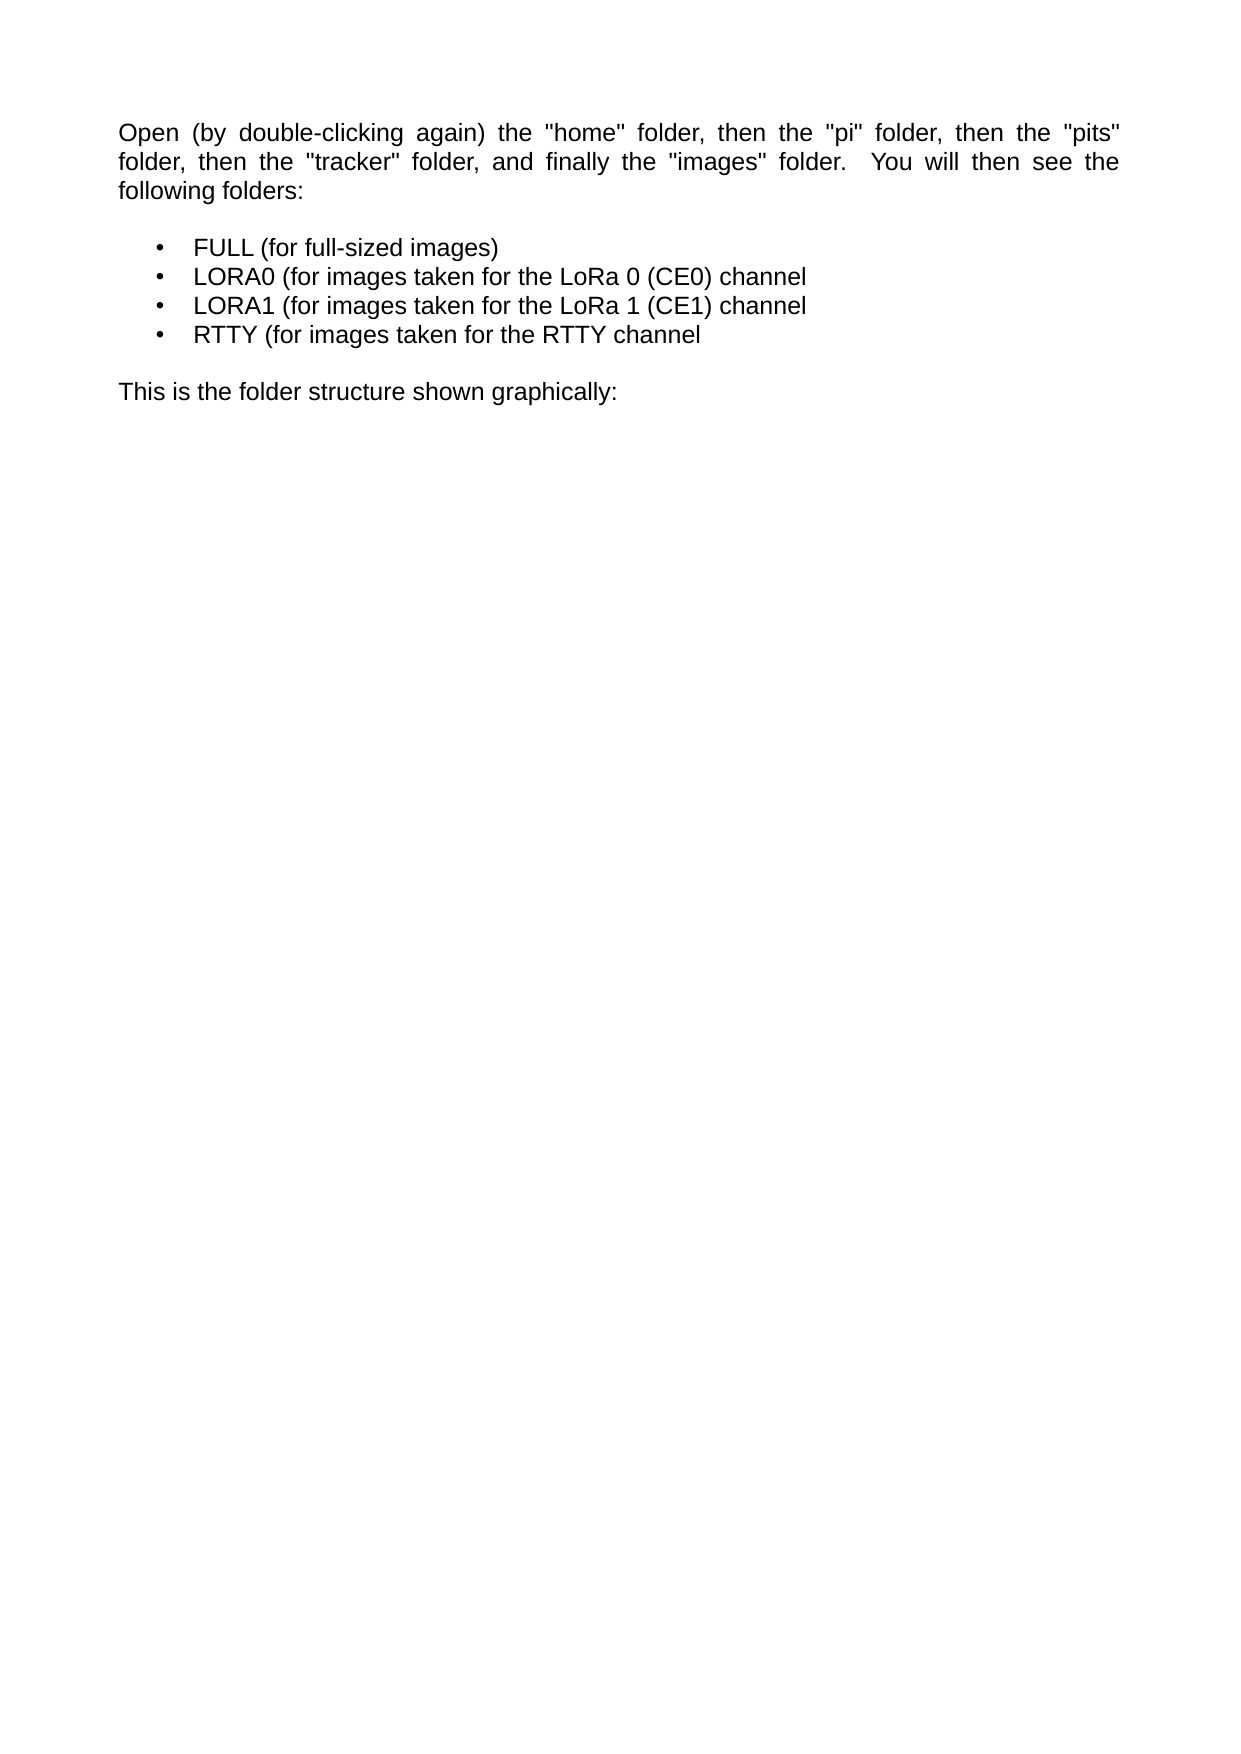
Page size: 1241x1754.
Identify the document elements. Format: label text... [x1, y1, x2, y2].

list LORA1 (for images taken for the LoRa 1 (CE1) channel [156, 291, 1122, 320]
list RTTY (for images taken for the RTTY channel [156, 320, 1122, 348]
list LORA0 (for images taken for the LoRa 0 (CE0) channel [156, 262, 1122, 291]
list FULL (for full-sized images) [156, 233, 1122, 262]
text This is the folder structure shown graphically: [118, 377, 1122, 406]
text Open (by double-clicking again) the "home" folder, then the "pi" folder, then the "pits" folder, then the "tracker" folder, and finally the "images" folder. You will then see the following folders: [118, 118, 1122, 204]
